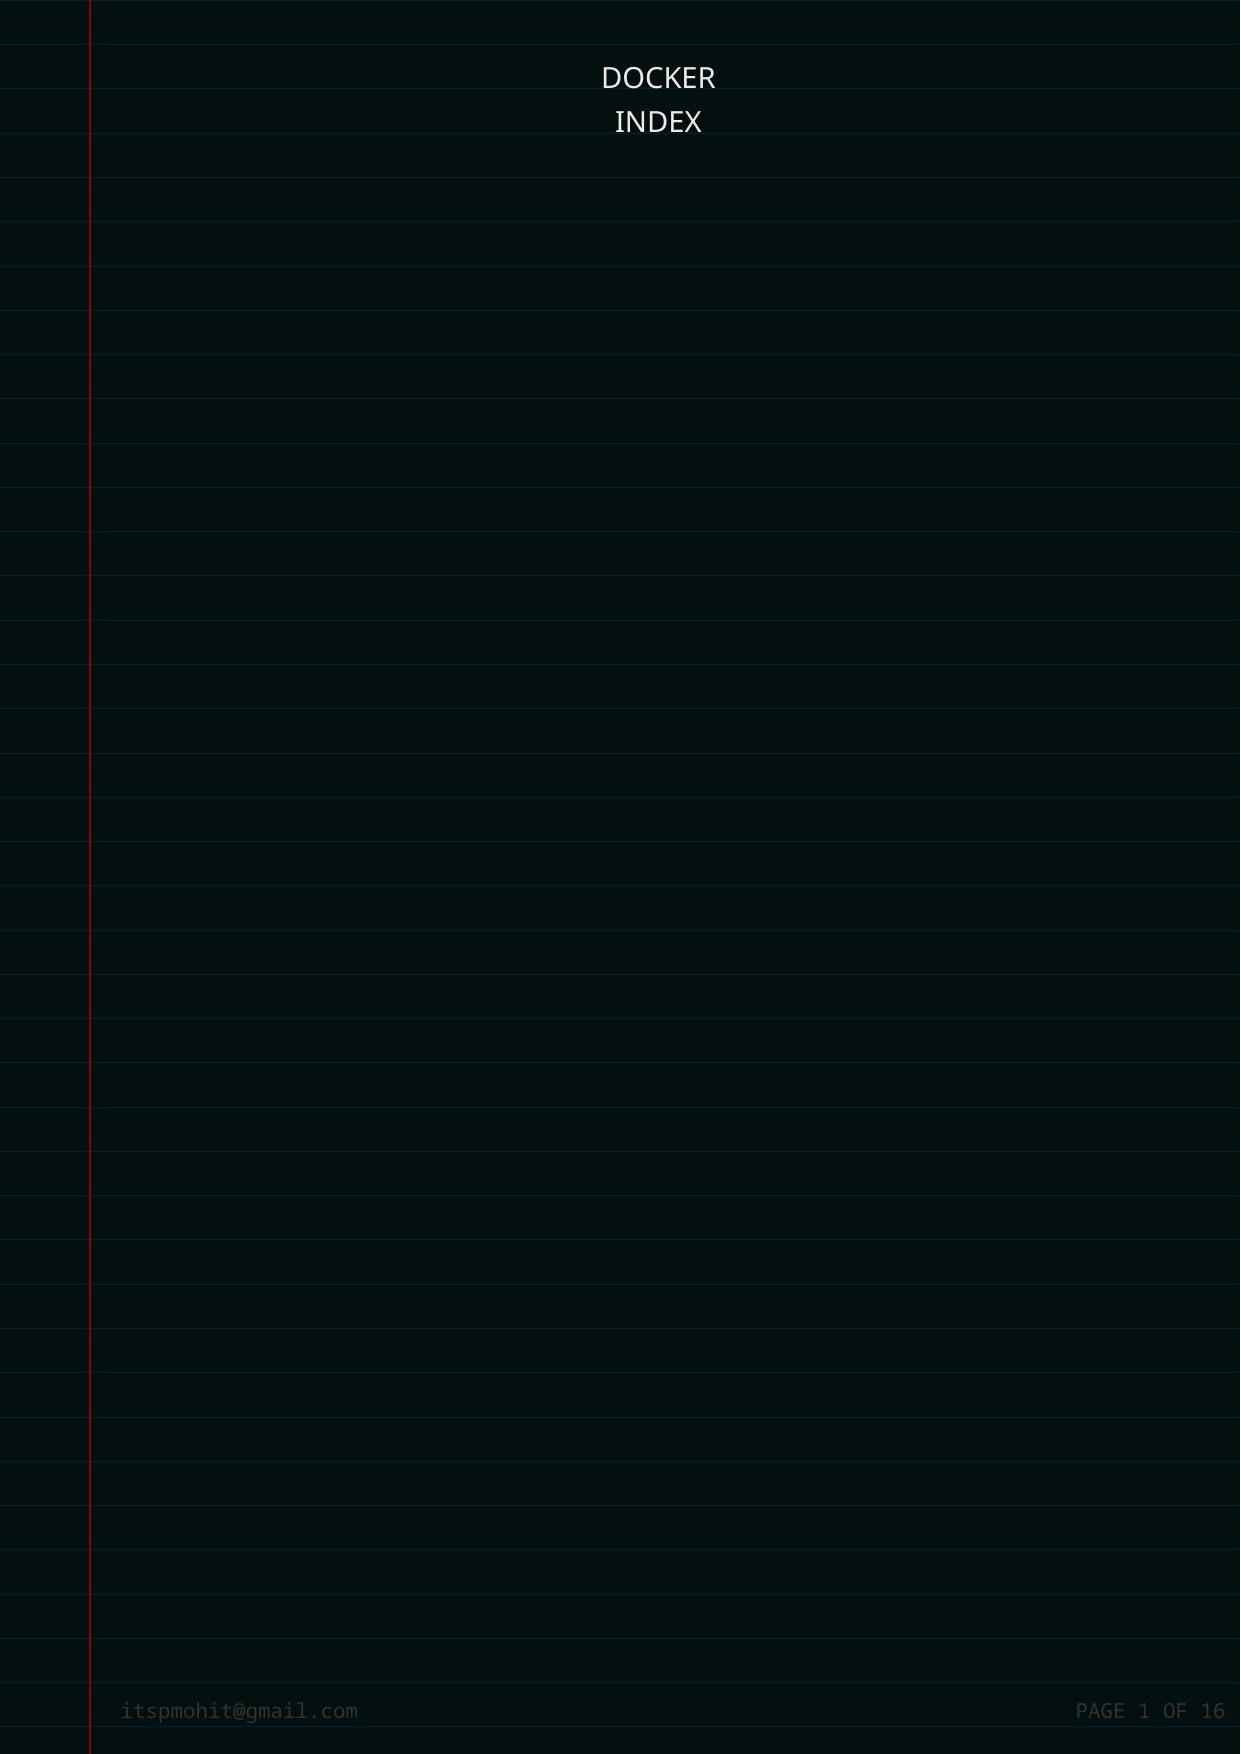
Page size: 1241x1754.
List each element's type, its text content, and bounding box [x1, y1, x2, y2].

text Docker [120, 53, 1196, 97]
text index [120, 97, 1196, 142]
